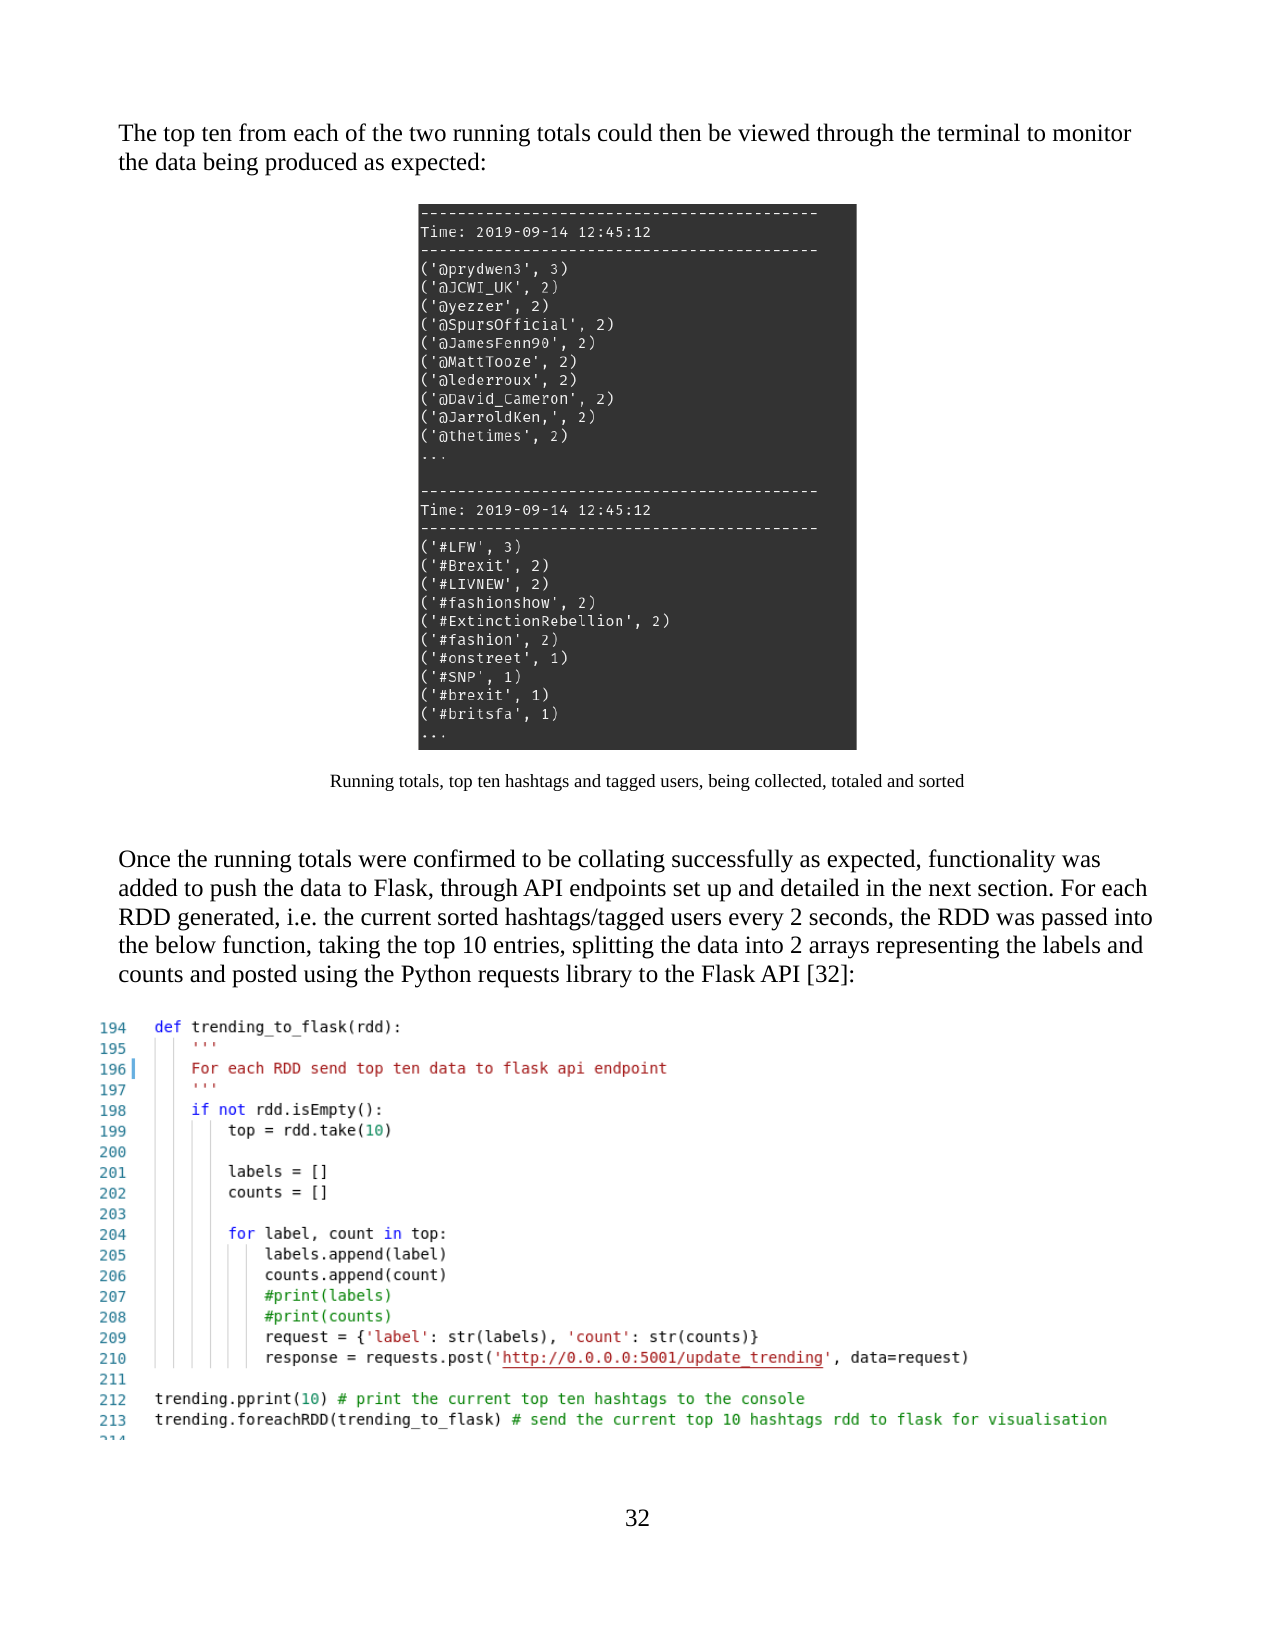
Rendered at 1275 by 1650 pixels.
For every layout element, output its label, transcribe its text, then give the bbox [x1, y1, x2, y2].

picture [418, 204, 857, 750]
picture [97, 1016, 1137, 1440]
text Running totals, top ten hashtags and tagged users, being collected, totaled and sorted [118, 760, 1157, 794]
text The top ten from each of the two running totals could then be viewed through the terminal to monitor the data being produced as expected: [118, 118, 1157, 176]
text Once the running totals were confirmed to be collating successfully as expected, functionality was added to push the data to Flask, through API endpoints set up and detailed in the next section. For each RDD generated, i.e. the current sorted hashtags/tagged users every 2 seconds, the RDD was passed into the below function, taking the top 10 entries, splitting the data into 2 arrays representing the labels and counts and posted using the Python requests library to the Flask API [32]: [118, 844, 1157, 988]
